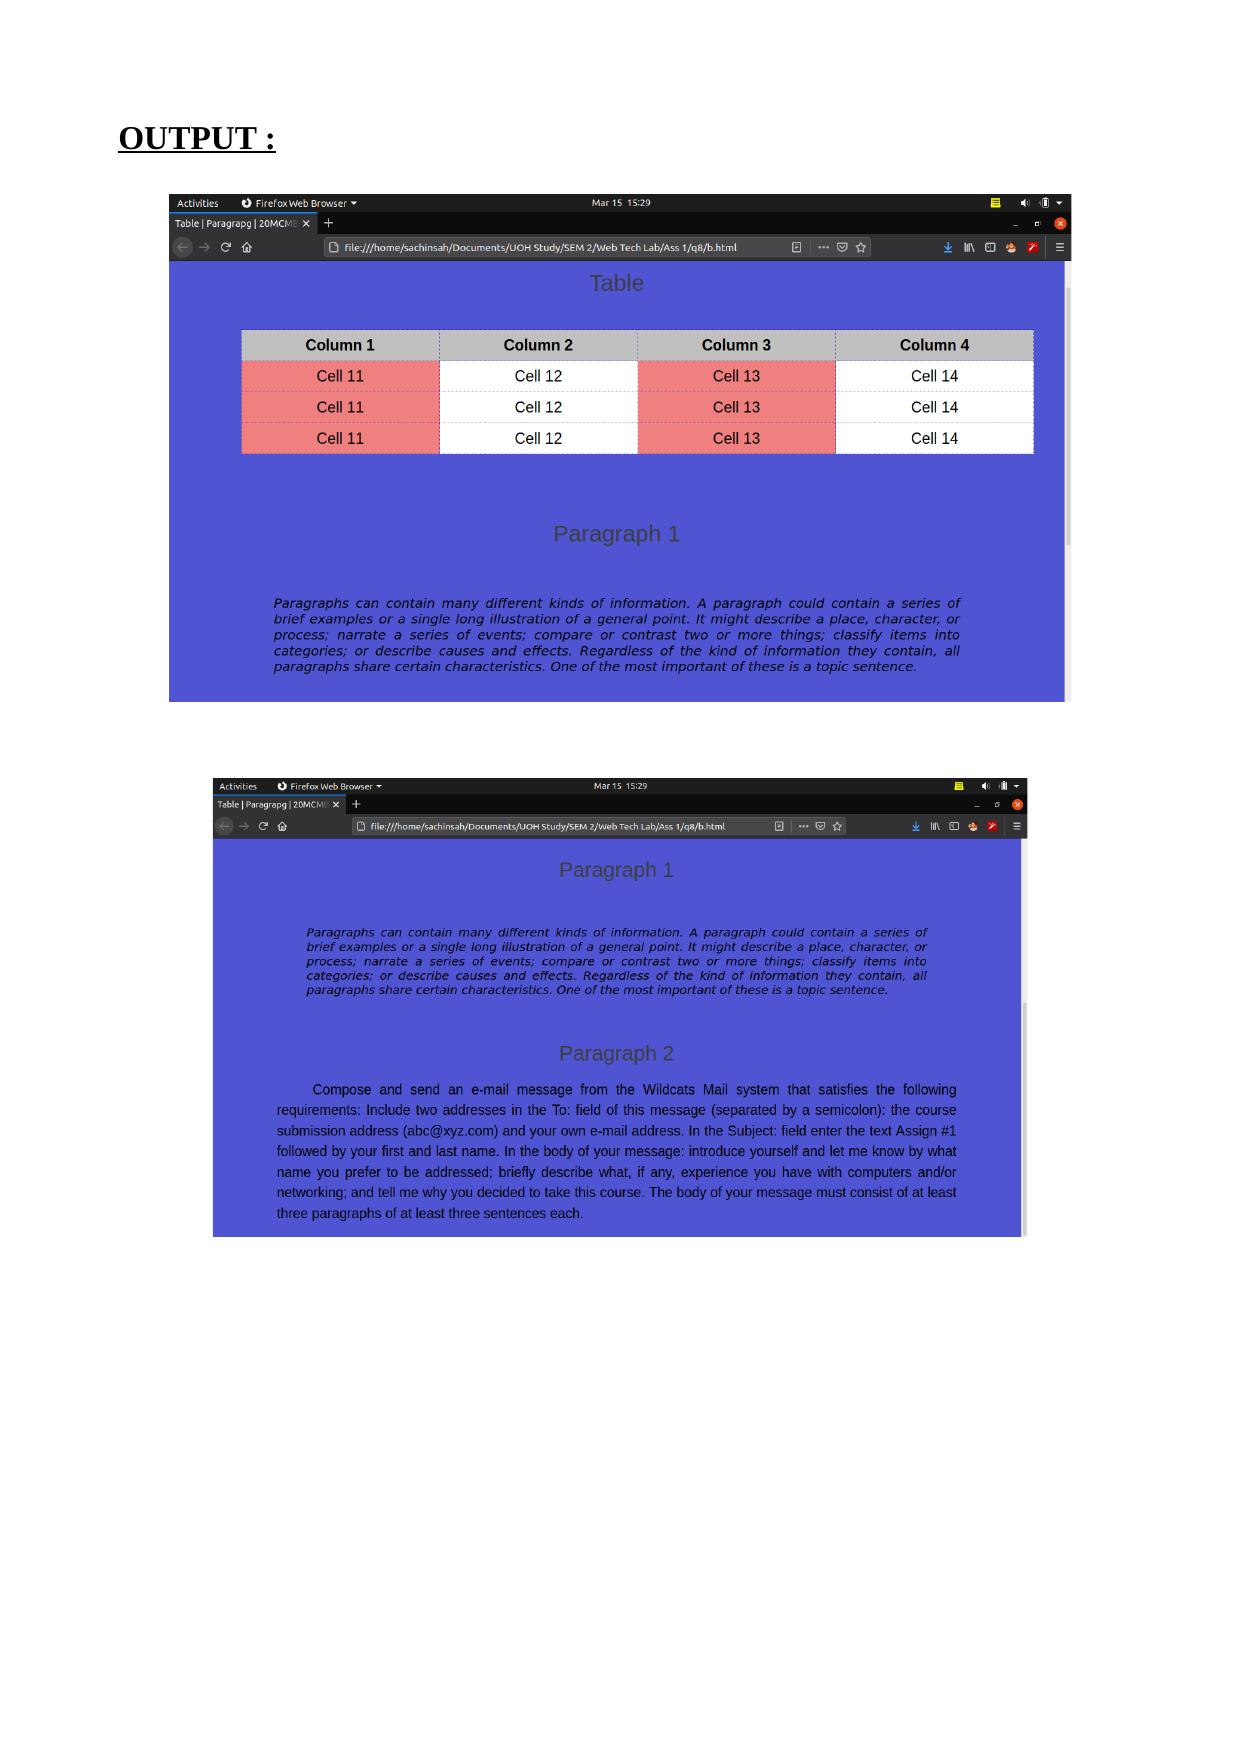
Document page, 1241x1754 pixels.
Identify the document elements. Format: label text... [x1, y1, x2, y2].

picture [169, 194, 1072, 702]
picture [212, 778, 1028, 1237]
text OUTPUT : [118, 118, 1122, 156]
